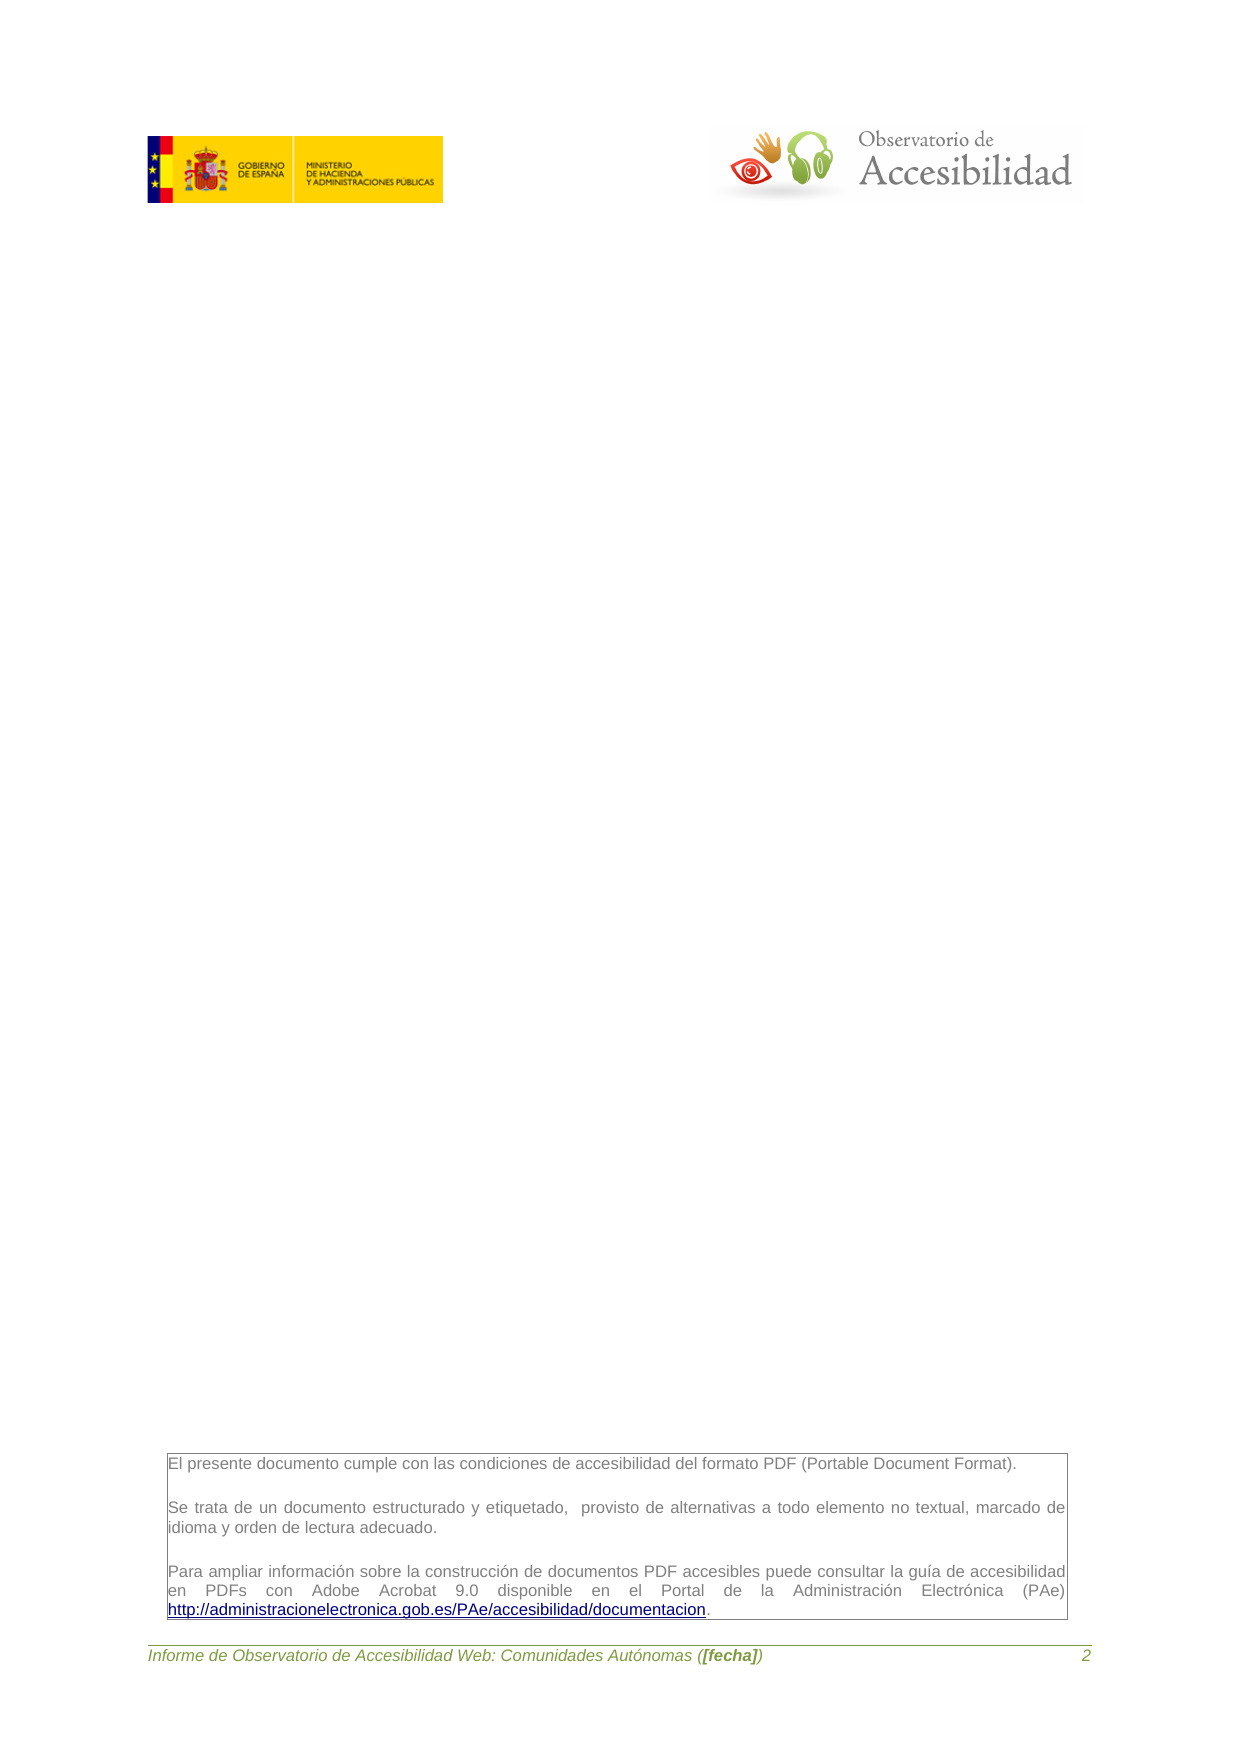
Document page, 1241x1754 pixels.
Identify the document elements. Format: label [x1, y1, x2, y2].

picture [147, 136, 443, 203]
picture [710, 122, 1086, 205]
